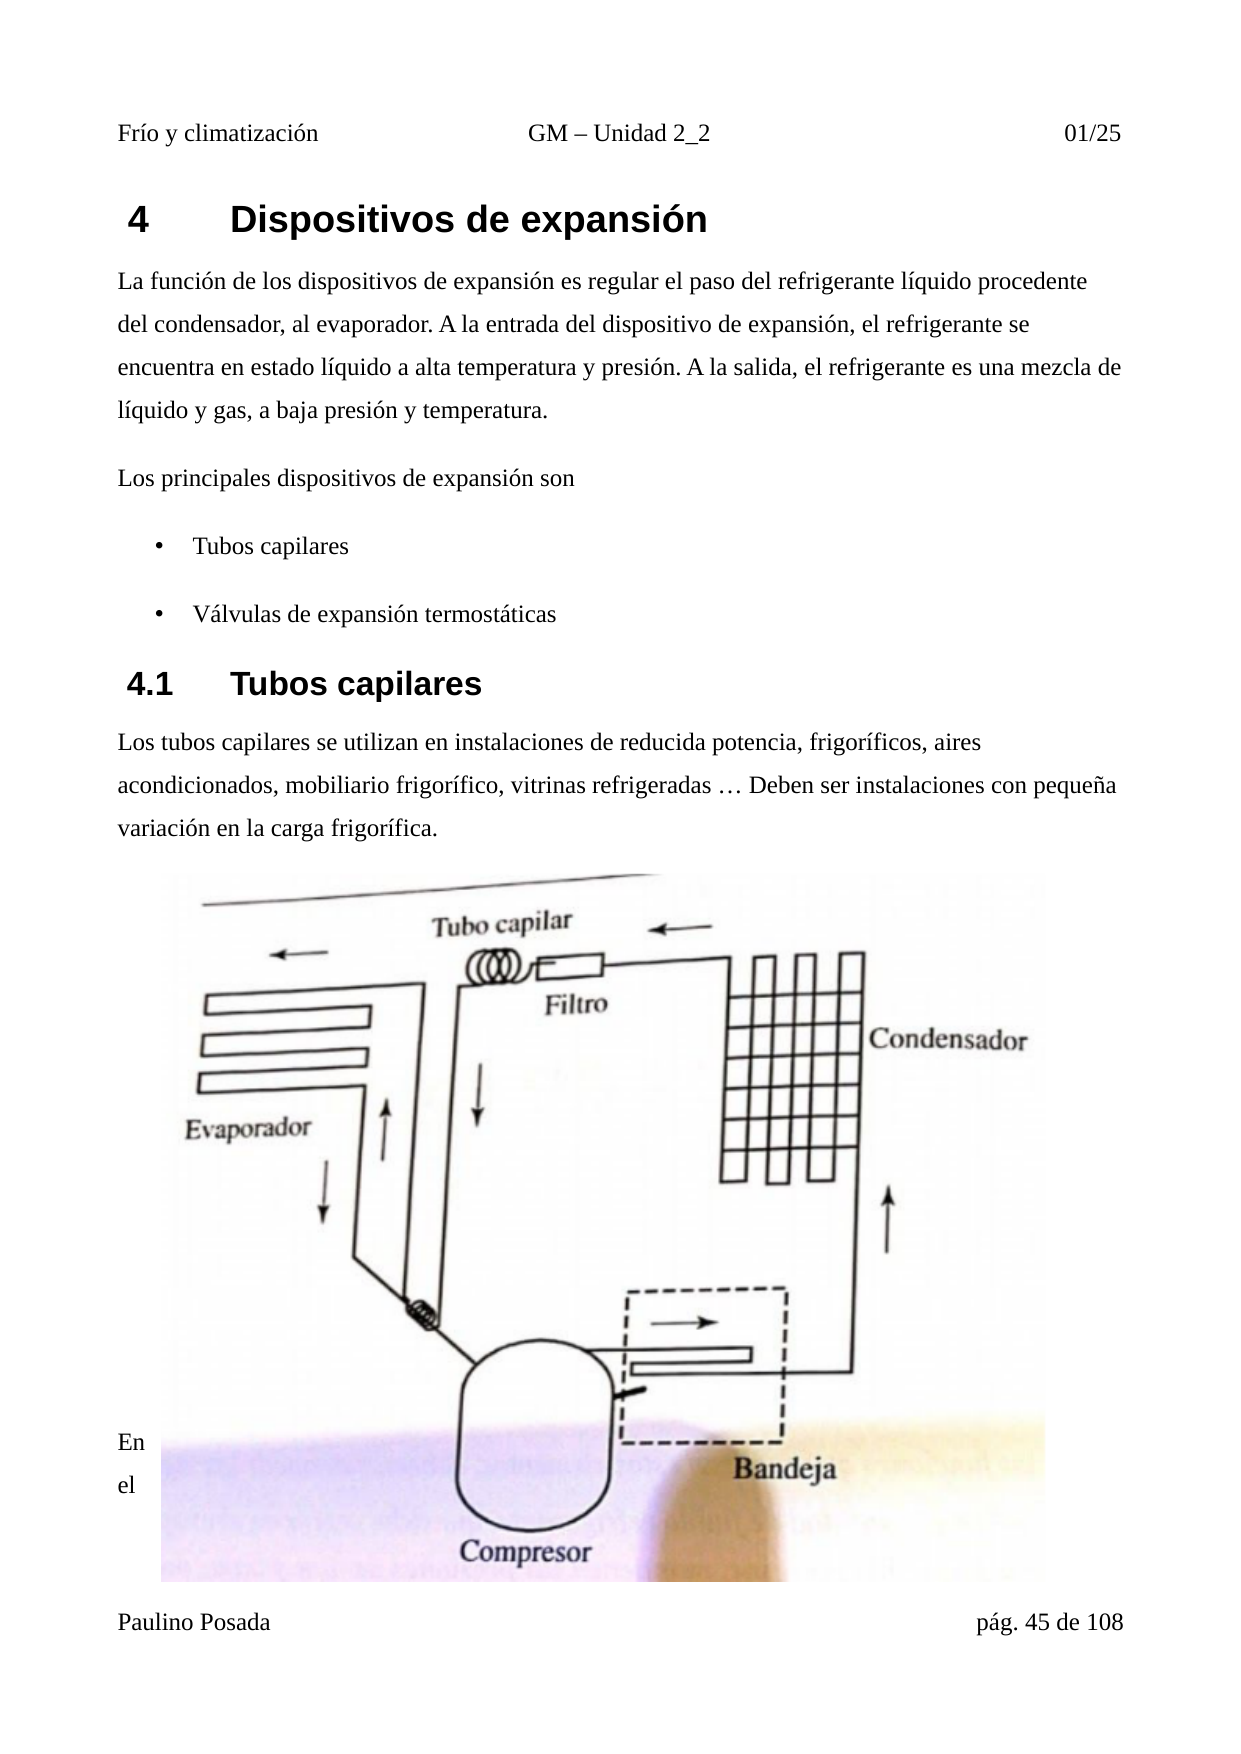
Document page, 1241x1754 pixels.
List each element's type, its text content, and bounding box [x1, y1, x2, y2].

text La función de los dispositivos de expansión es regular el paso del refrigerante líquido procedente del condensador, al evaporador. A la entrada del dispositivo de expansión, el refrigerante se encuentra en estado líquido a alta temperatura y presión. A la salida, el refrigerante es una mezcla de líquido y gas, a baja presión y temperatura. [117, 266, 1123, 424]
subtitle Dispositivos de expansión [117, 197, 1123, 241]
text Los principales dispositivos de expansión son [117, 463, 1123, 492]
text En el [117, 1427, 161, 1498]
subtitle Tubos capilares [117, 663, 1123, 702]
picture [161, 869, 1080, 1582]
list Válvulas de expansión termostáticas [155, 599, 1123, 628]
list Tubos capilares [155, 531, 1123, 560]
text Los tubos capilares se utilizan en instalaciones de reducida potencia, frigoríficos, aires acondicionados, mobiliario frigorífico, vitrinas refrigeradas … Deben ser instalaciones con pequeña variación en la carga frigorífica. [117, 727, 1123, 842]
